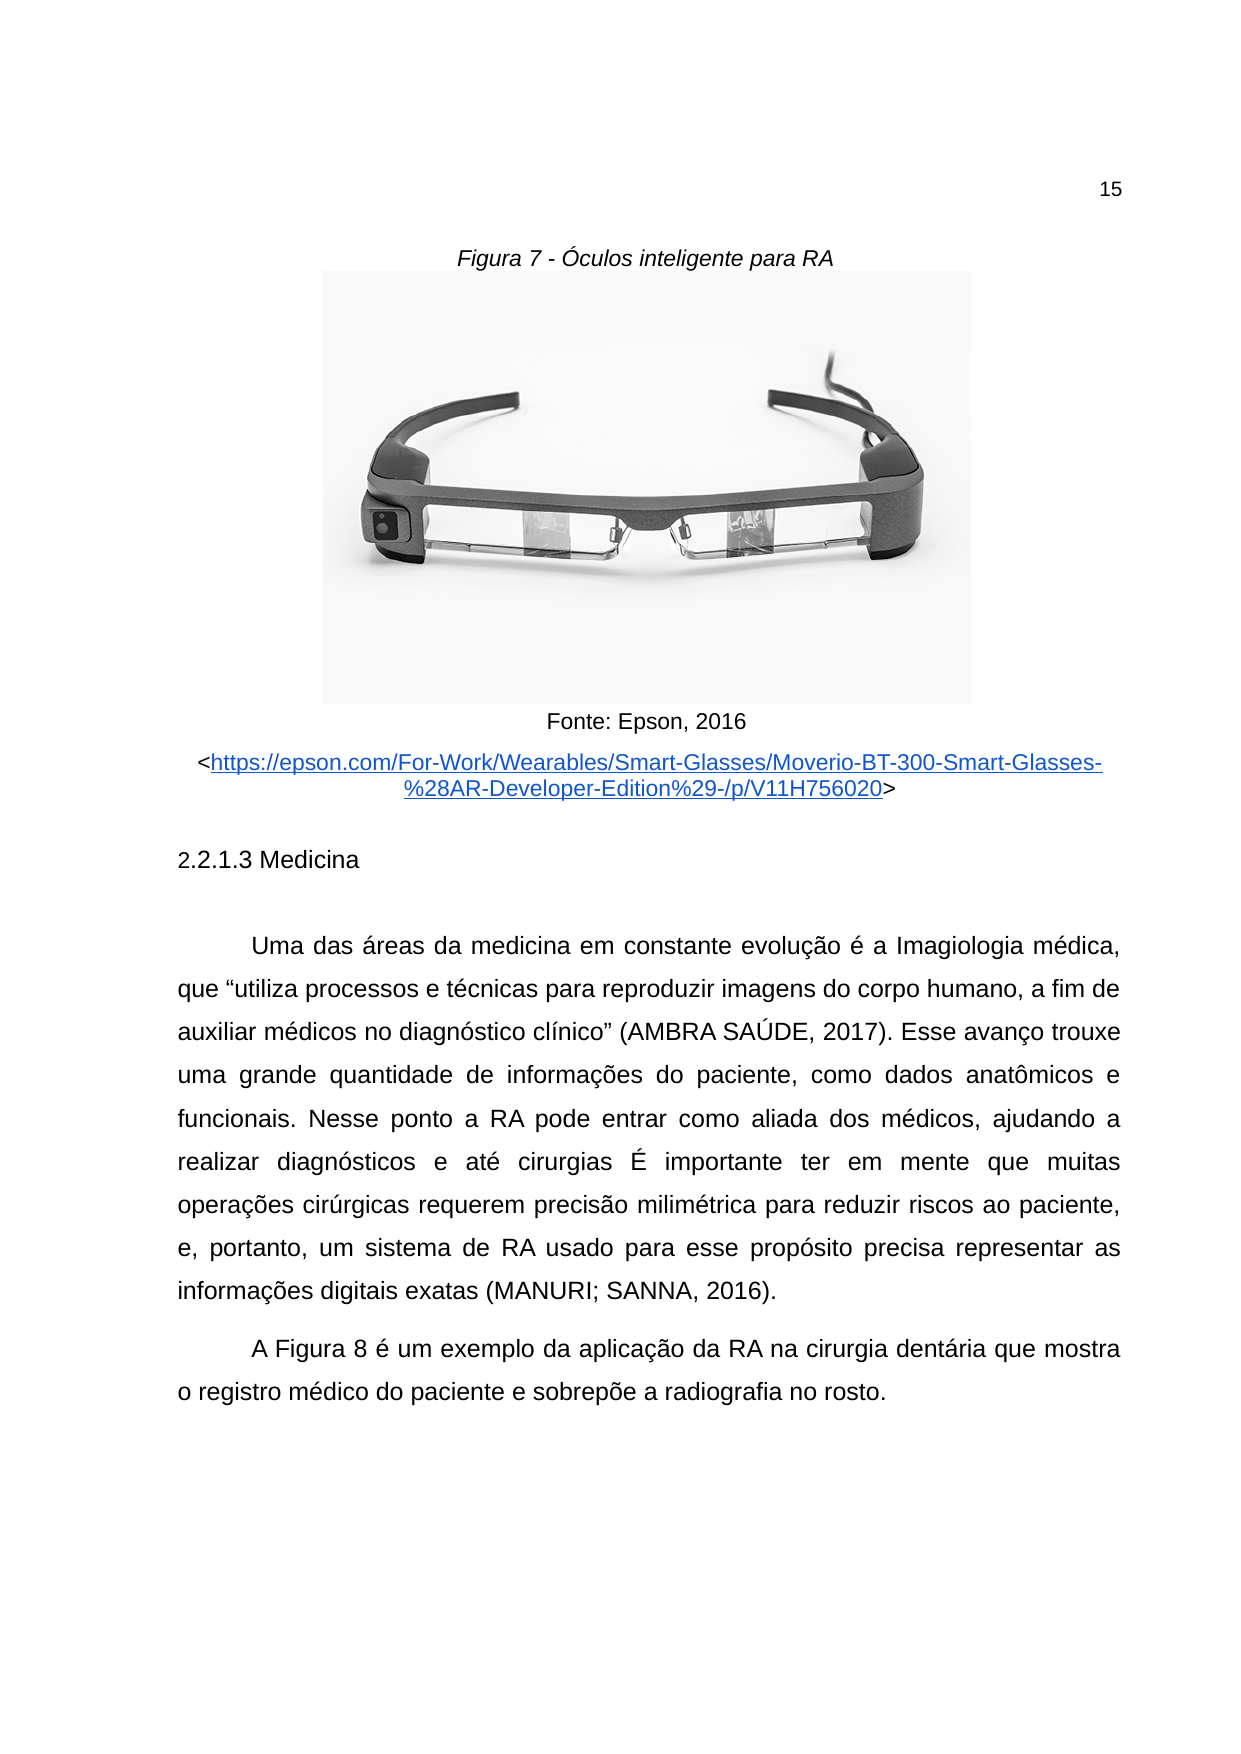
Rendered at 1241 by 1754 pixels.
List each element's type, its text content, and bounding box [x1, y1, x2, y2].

text <https://epson.com/For-Work/Wearables/Smart-Glasses/Moverio-BT-300-Smart-Glasses-%28AR-Developer-Edition%29-/p/V11H756020> [177, 749, 1122, 802]
text 2.2.1.3 Medicina [177, 845, 1122, 873]
picture [322, 271, 971, 704]
text Figura 7 - Óculos inteligente para RA [322, 243, 971, 271]
text Uma das áreas da medicina em constante evolução é a Imagiologia médica, que “utiliza processos e técnicas para reproduzir imagens do corpo humano, a fim de auxiliar médicos no diagnóstico clínico” (AMBRA SAÚDE, 2017). Esse avanço trouxe uma grande quantidade de informações do paciente, como dados anatômicos e funcionais. Nesse ponto a RA pode entrar como aliada dos médicos, ajudando a realizar diagnósticos e até cirurgias É importante ter em mente que muitas operações cirúrgicas requerem precisão milimétrica para reduzir riscos ao paciente, e, portanto, um sistema de RA usado para esse propósito precisa representar as informações digitais exatas (MANURI; SANNA, 2016). [177, 931, 1122, 1305]
text A Figura 8 é um exemplo da aplicação da RA na cirurgia dentária que mostra o registro médico do paciente e sobrepõe a radiografia no rosto. [177, 1334, 1122, 1406]
text Fonte: Epson, 2016 [177, 708, 1122, 734]
